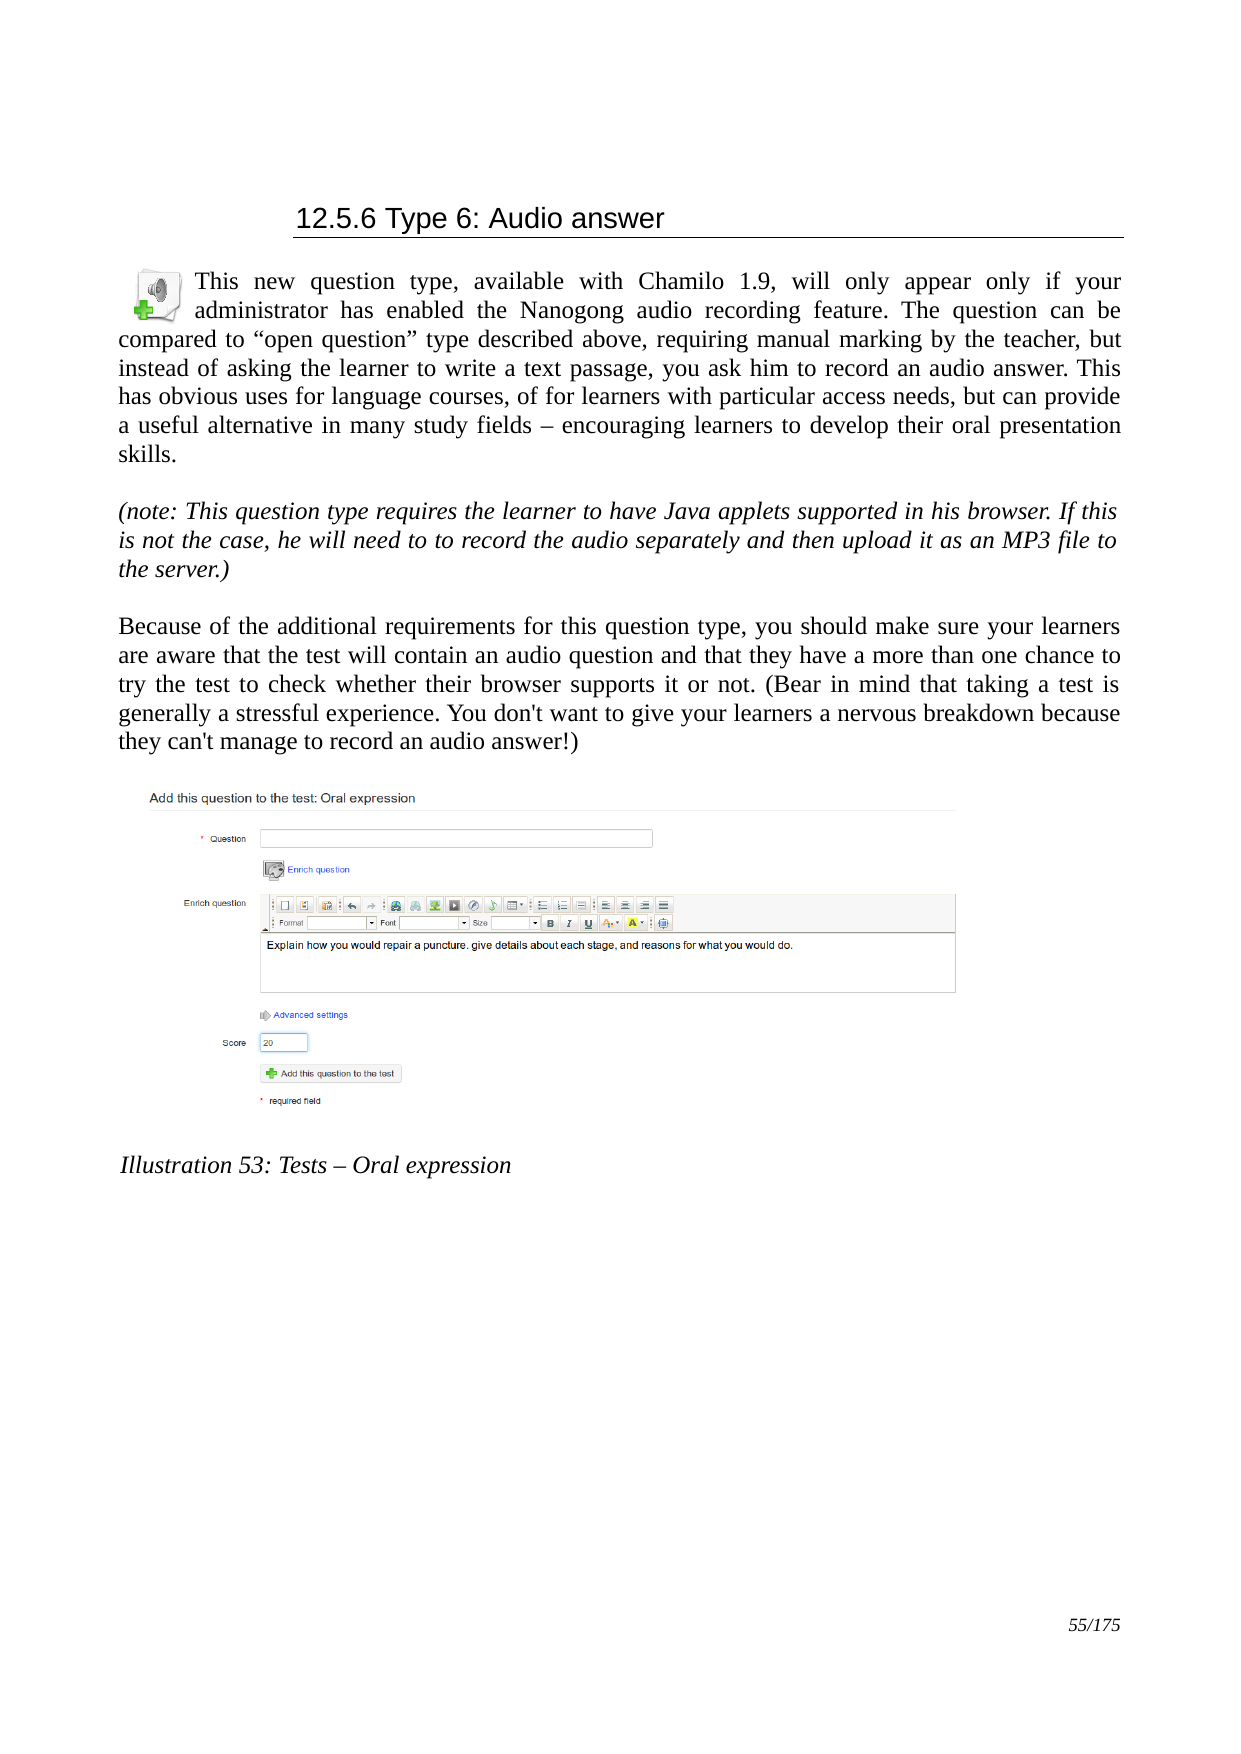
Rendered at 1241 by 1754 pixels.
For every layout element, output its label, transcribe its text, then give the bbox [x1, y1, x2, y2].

text (note: This question type requires the learner to have Java applets supported in his browser. If this is not the case, he will need to to record the audio separately and then upload it as an MP3 file to the server.) [118, 496, 1122, 583]
subtitle Type 6: Audio answer [293, 201, 1124, 237]
picture [123, 264, 183, 324]
picture [136, 787, 985, 1117]
text Because of the additional requirements for this question type, you should make sure your learners are aware that the test will contain an audio question and that they have a more than one chance to try the test to check whether their browser supports it or not. (Bear in mind that taking a test is generally a stressful experience. You don't want to give your learners a nervous breakdown because they can't manage to record an audio answer!) [118, 611, 1122, 755]
text This new question type, available with Chamilo 1.9, will only appear only if your administrator has enabled the Nanogong audio recording feature. The question can be compared to “open question” type described above, requiring manual marking by the teacher, but instead of asking the learner to write a text passage, you ask him to record an audio answer. This has obvious uses for language courses, of for learners with particular access needs, but can provide a useful alternative in many study fields – encouraging learners to develop their oral presentation skills. [118, 266, 1122, 468]
text Illustration 53: Tests – Oral expression [120, 1150, 1120, 1179]
